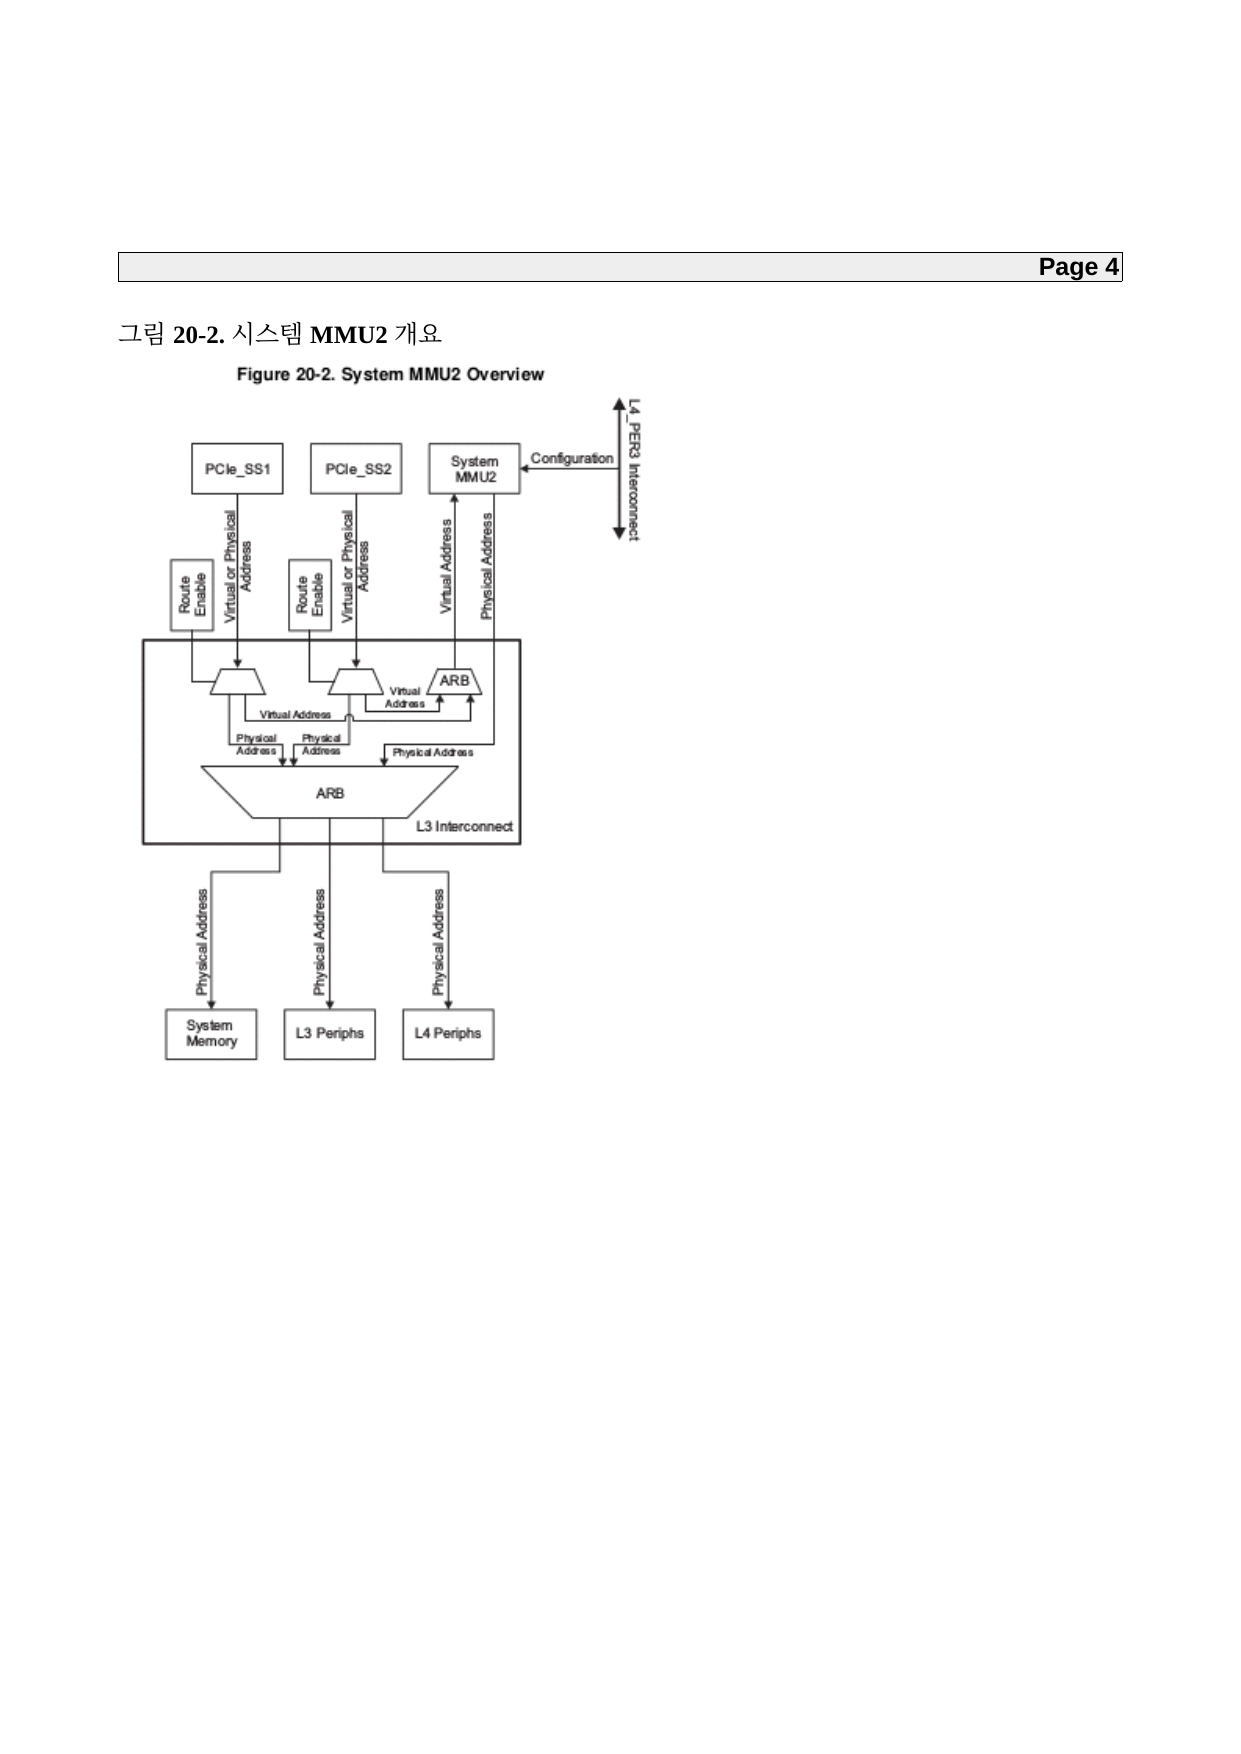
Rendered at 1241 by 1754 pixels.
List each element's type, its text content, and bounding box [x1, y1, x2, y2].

text 그림 20-2. 시스템 MMU2 개요 [118, 315, 1122, 351]
table_header Page 4 [119, 253, 1122, 281]
